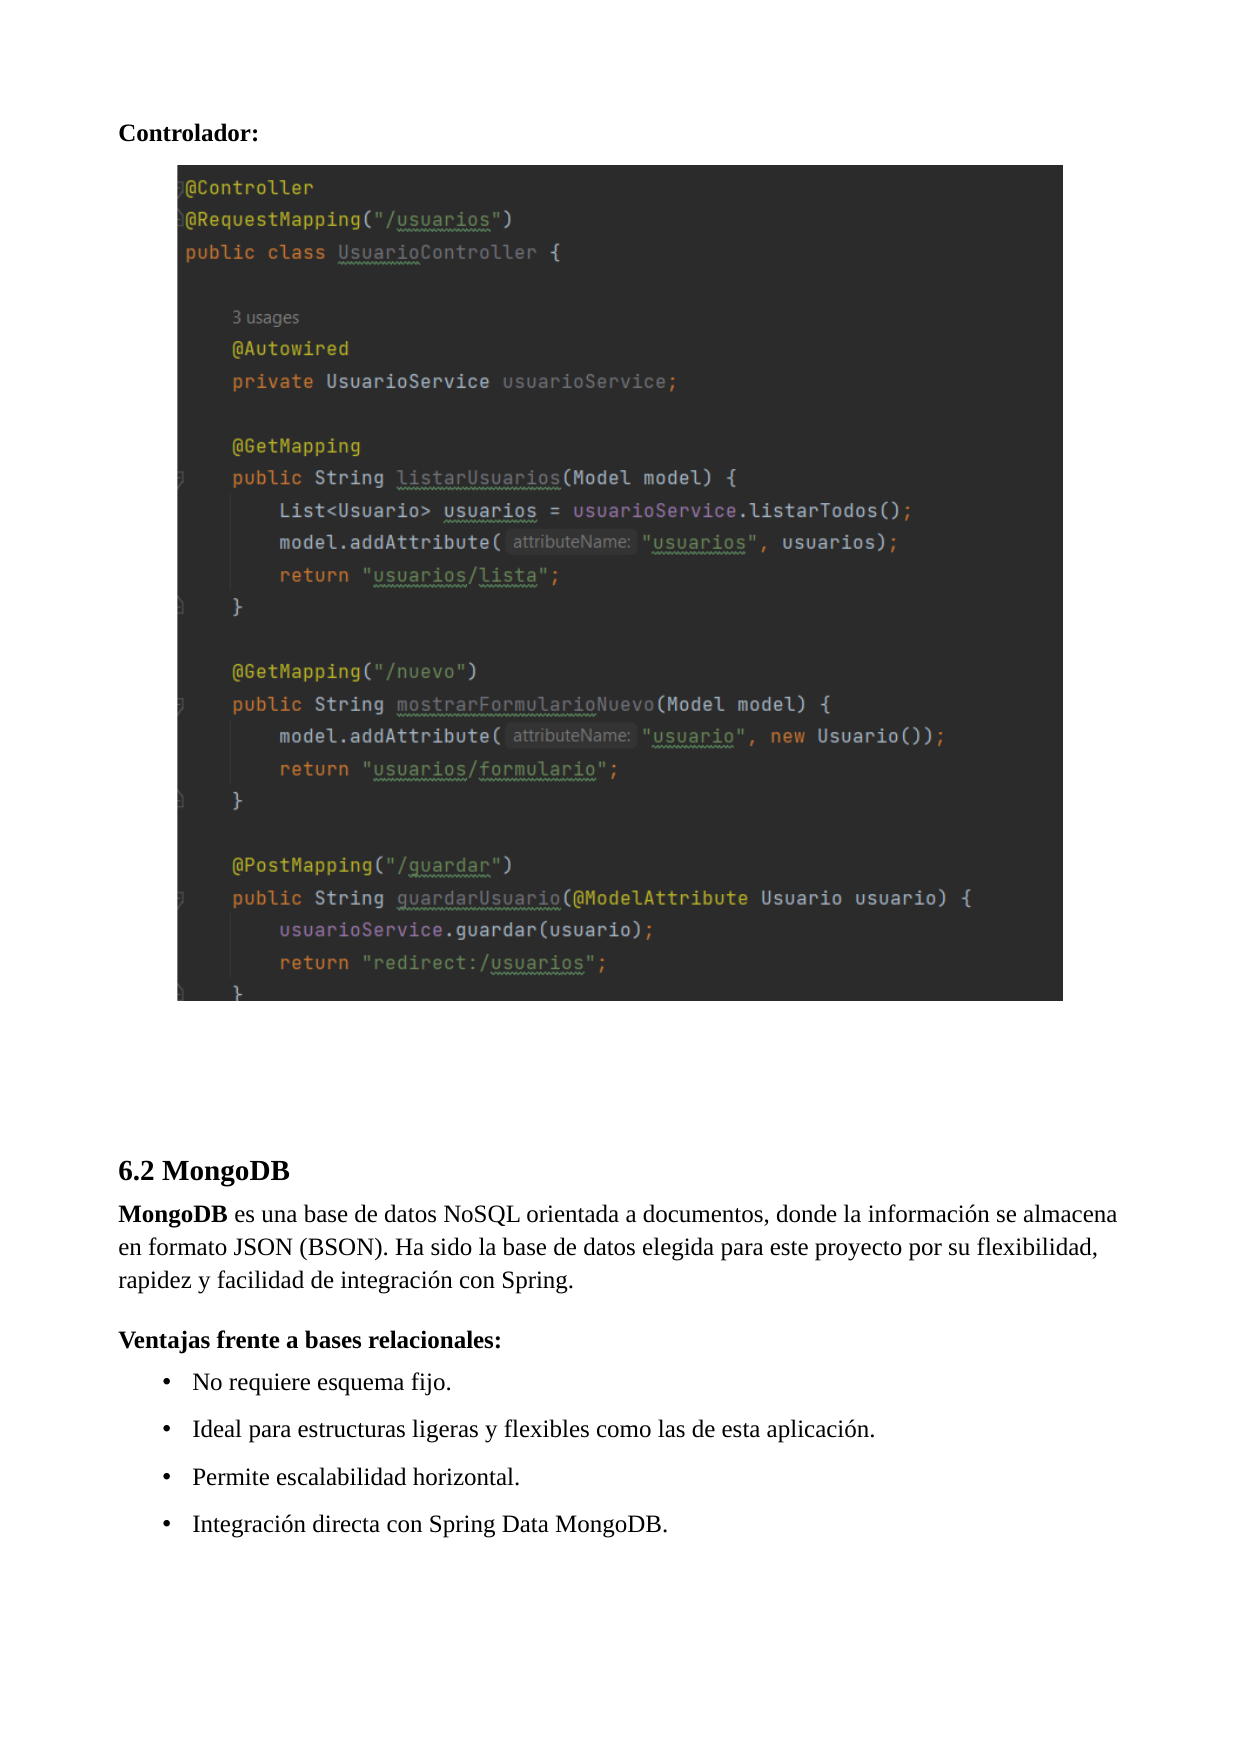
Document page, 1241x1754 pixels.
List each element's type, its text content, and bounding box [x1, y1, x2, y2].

text MongoDB es una base de datos NoSQL orientada a documentos, donde la información se almacena en formato JSON (BSON). Ha sido la base de datos elegida para este proyecto por su flexibilidad, rapidez y facilidad de integración con Spring. [118, 1199, 1122, 1294]
list Ideal para estructuras ligeras y flexibles como las de esta aplicación. [162, 1414, 1122, 1443]
subtitle Ventajas frente a bases relacionales: [118, 1326, 1122, 1354]
list Integración directa con Spring Data MongoDB. [162, 1509, 1122, 1538]
subtitle 6.2 MongoDB [118, 1153, 1122, 1187]
list No requiere esquema fijo. [162, 1367, 1122, 1396]
picture [177, 165, 1063, 1001]
text Controlador: [118, 118, 1122, 147]
list Permite escalabilidad horizontal. [162, 1462, 1122, 1491]
